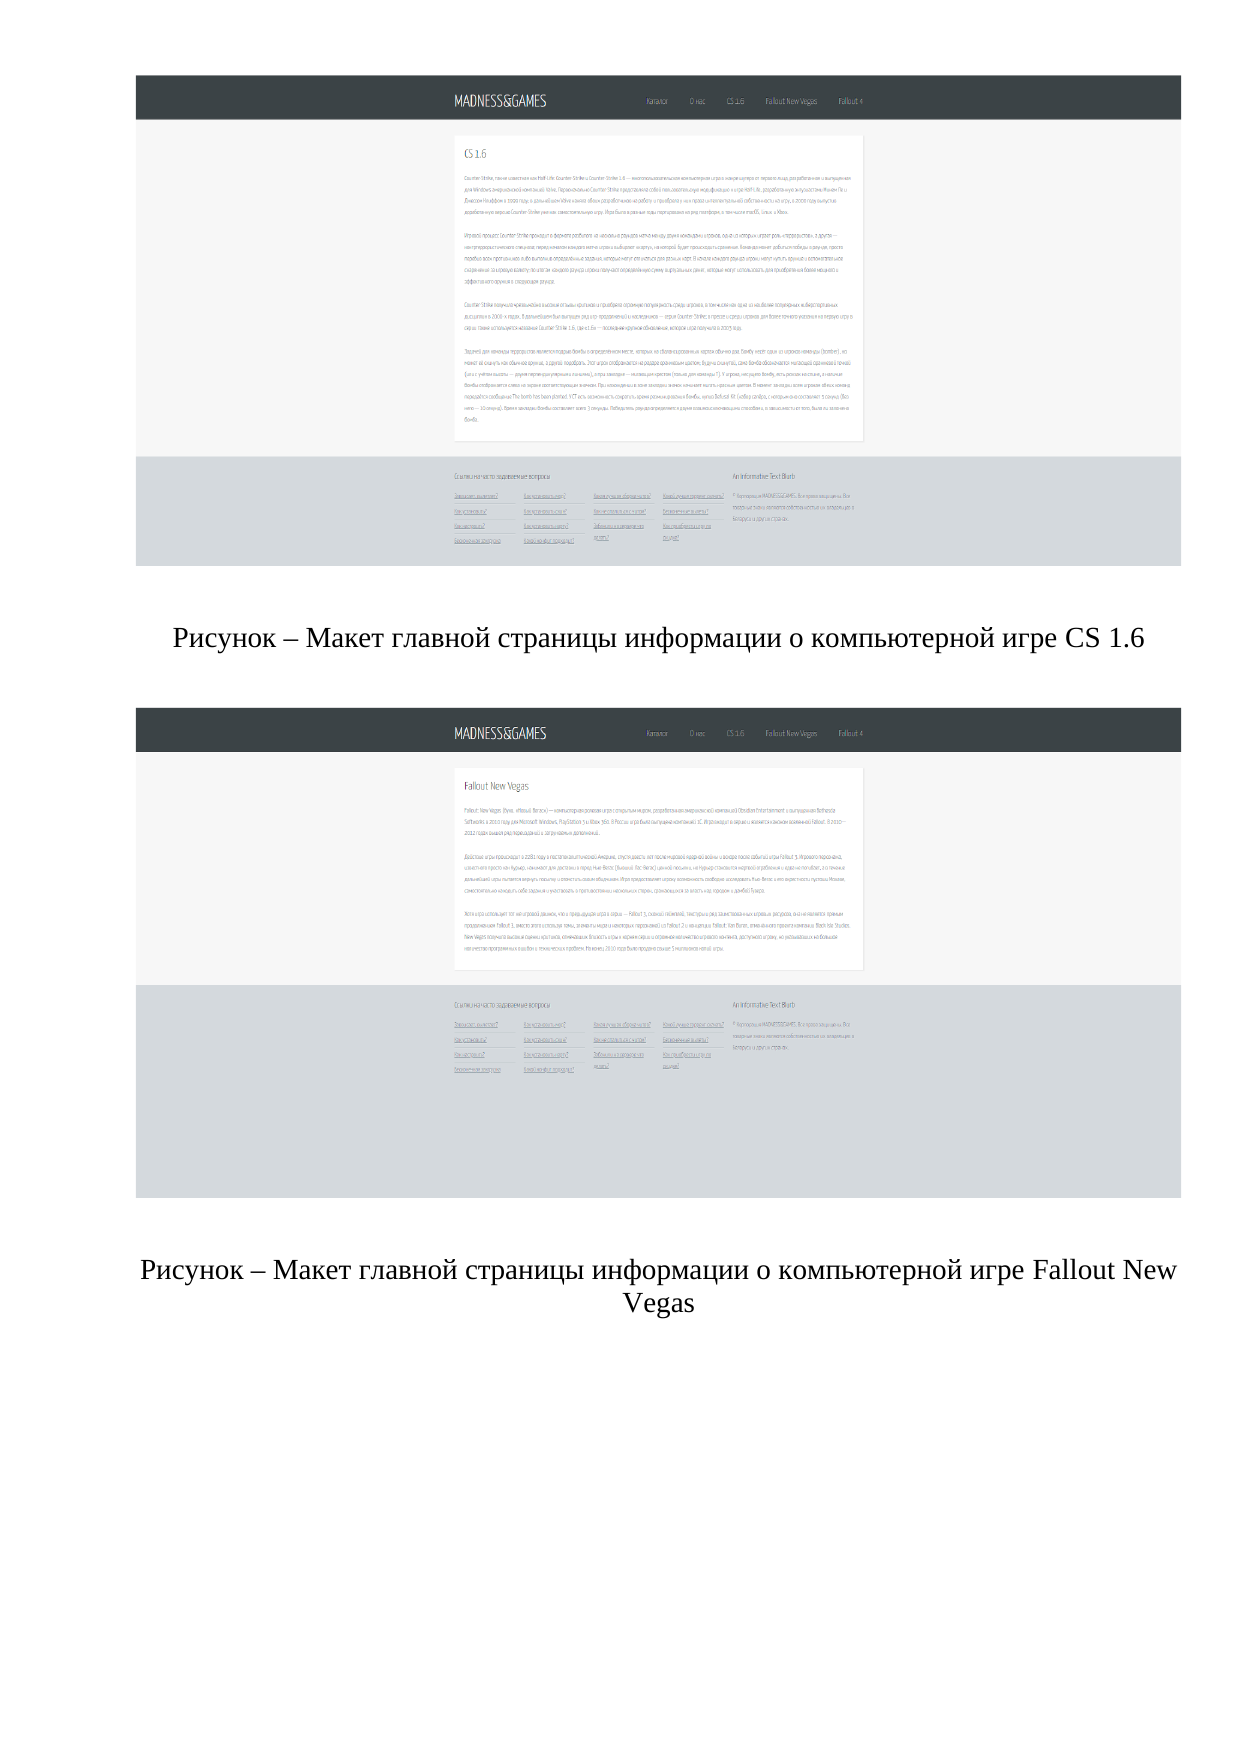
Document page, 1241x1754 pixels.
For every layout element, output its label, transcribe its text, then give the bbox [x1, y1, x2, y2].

text Рисунок – Макет главной страницы информации о компьютерной игре Fallout New Vegas [136, 1252, 1181, 1319]
text Рисунок – Макет главной страницы информации о компьютерной игре CS 1.6 [136, 620, 1181, 653]
